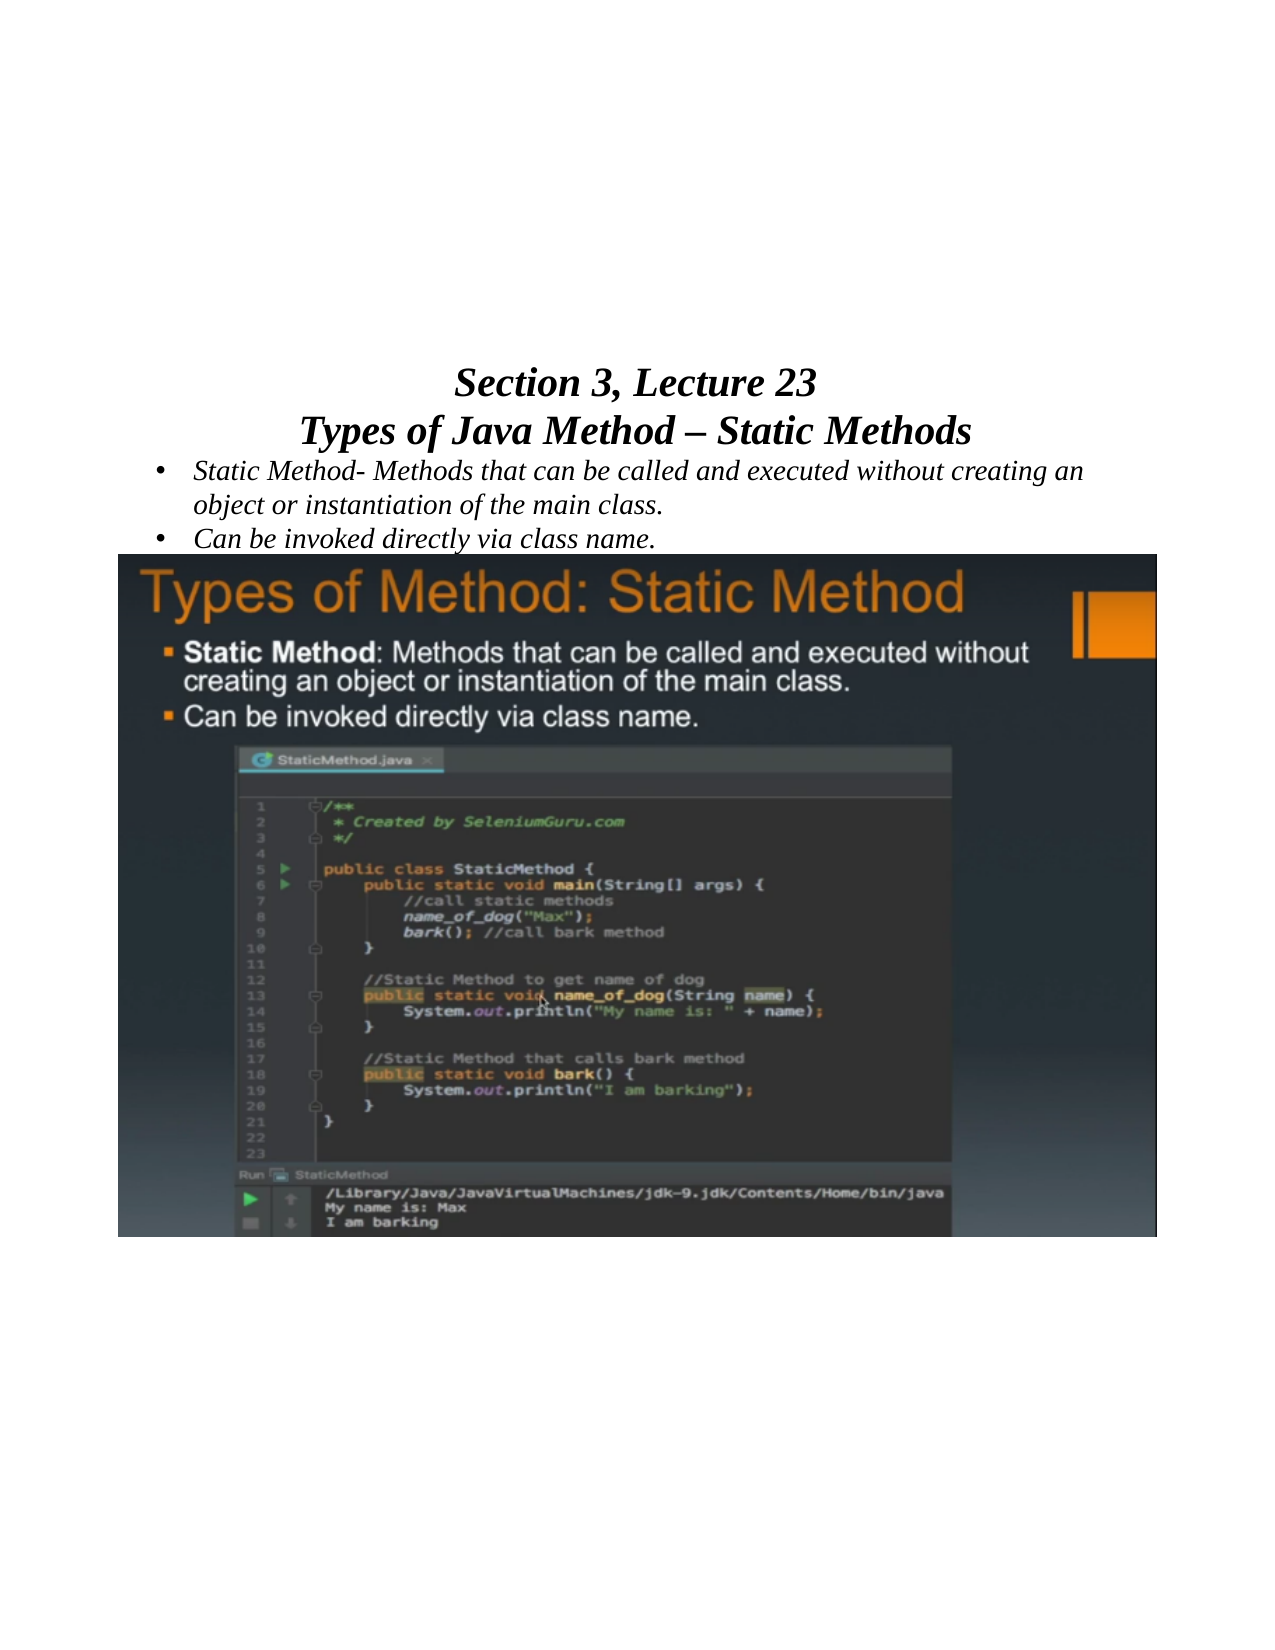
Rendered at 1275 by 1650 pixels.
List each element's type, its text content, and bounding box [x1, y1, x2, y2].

text Section 3, Lecture 23 [118, 358, 1157, 406]
list Can be invoked directly via class name. [156, 521, 1157, 554]
text Types of Java Method – Static Methods [118, 406, 1157, 453]
list Static Method- Methods that can be called and executed without creating an object or instantiation of the main class. [156, 453, 1157, 521]
picture [118, 554, 1157, 1237]
